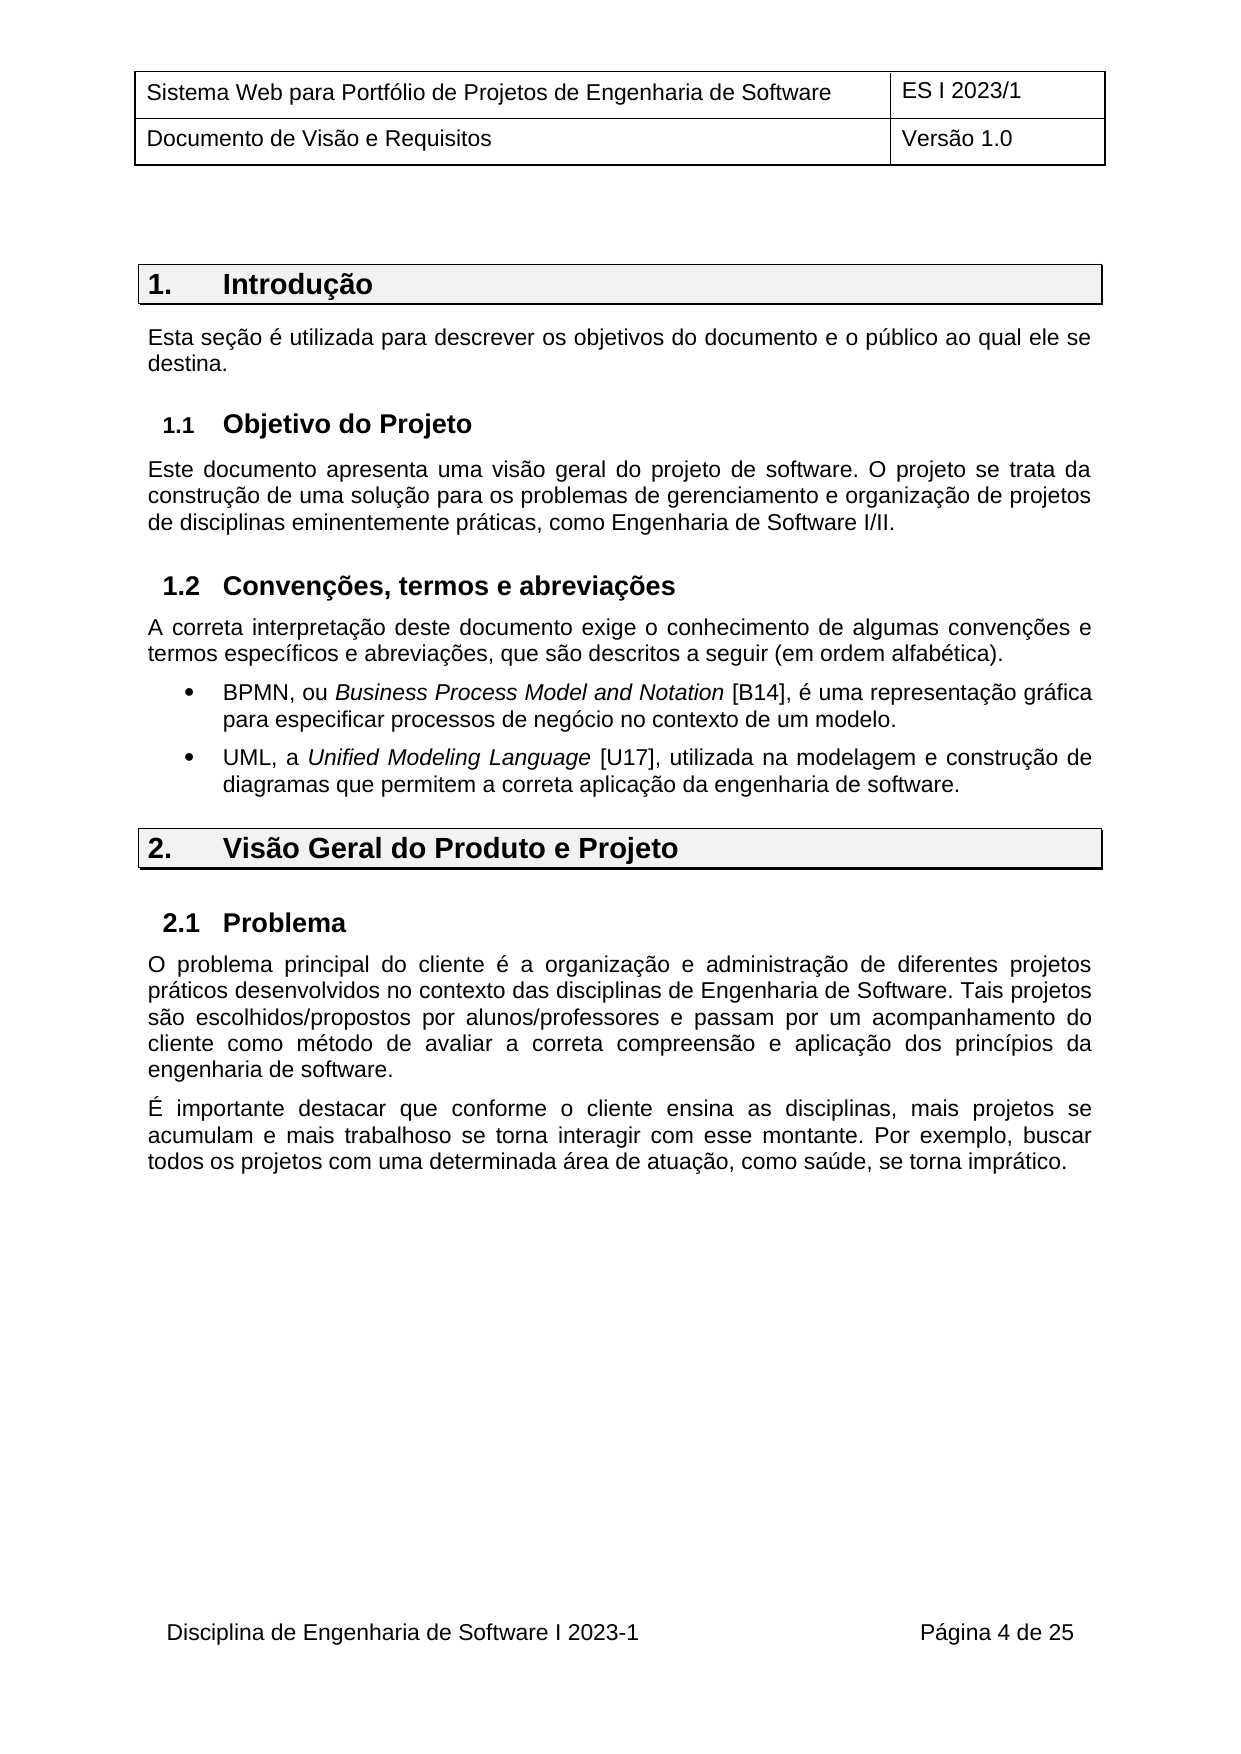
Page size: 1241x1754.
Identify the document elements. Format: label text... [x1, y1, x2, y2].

text A correta interpretação deste documento exige o conhecimento de algumas convenções e termos específicos e abreviações, que são descritos a seguir (em ordem alfabética). [148, 614, 1092, 667]
text É importante destacar que conforme o cliente ensina as disciplinas, mais projetos se acumulam e mais trabalhoso se torna interagir com esse montante. Por exemplo, buscar todos os projetos com uma determinada área de atuação, como saúde, se torna imprático. [148, 1095, 1092, 1174]
text Este documento apresenta uma visão geral do projeto de software. O projeto se trata da construção de uma solução para os problemas de gerenciamento e organização de projetos de disciplinas eminentemente práticas, como Engenharia de Software I/II. [148, 456, 1092, 535]
subtitle Convenções, termos e abreviações [162, 570, 1092, 601]
list BPMN, ou Business Process Model and Notation [B14], é uma representação gráfica para especificar processos de negócio no contexto de um modelo. [185, 679, 1092, 732]
subtitle Introdução [139, 265, 1101, 303]
list UML, a Unified Modeling Language [U17], utilizada na modelagem e construção de diagramas que permitem a correta aplicação da engenharia de software. [185, 744, 1092, 797]
subtitle Problema [162, 907, 1092, 938]
subtitle Objetivo do Projeto [162, 408, 1092, 439]
text Esta seção é utilizada para descrever os objetivos do documento e o público ao qual ele se destina. [148, 324, 1092, 377]
subtitle Visão Geral do Produto e Projeto [139, 829, 1101, 867]
text O problema principal do cliente é a organização e administração de diferentes projetos práticos desenvolvidos no contexto das disciplinas de Engenharia de Software. Tais projetos são escolhidos/propostos por alunos/professores e passam por um acompanhamento do cliente como método de avaliar a correta compreensão e aplicação dos princípios da engenharia de software. [148, 951, 1092, 1083]
